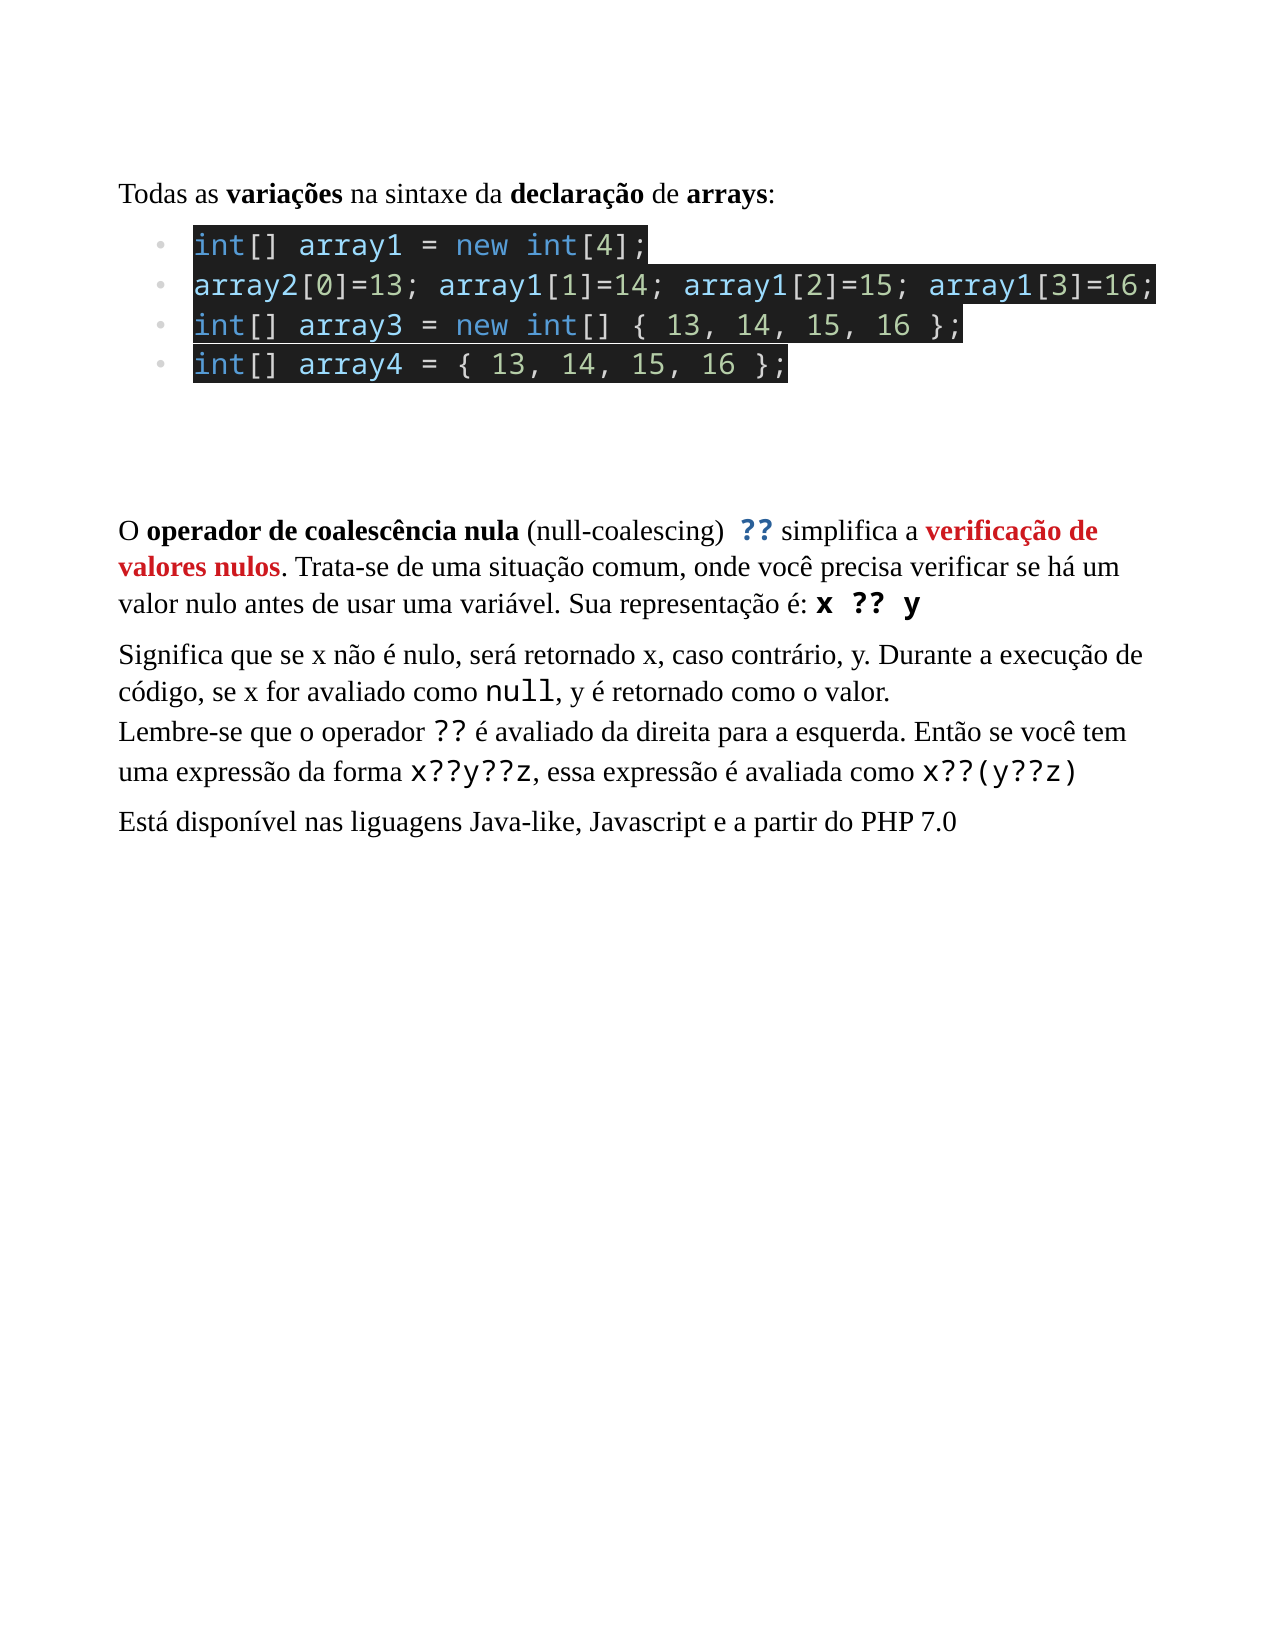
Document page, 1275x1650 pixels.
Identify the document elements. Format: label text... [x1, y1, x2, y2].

list int[] array1 = new int[4]; [156, 224, 1157, 264]
text Está disponível nas liguagens Java-like, Javascript e a partir do PHP 7.0 [118, 804, 1157, 838]
list int[] array3 = new int[] { 13, 14, 15, 16 }; [156, 304, 1157, 343]
text O operador de coalescência nula (null-coalescing) ?? simplifica a verificação de valores nulos. Trata-se de uma situação comum, onde você precisa verificar se há um valor nulo antes de usar uma variável. Sua representação é: x ?? y [118, 509, 1157, 622]
text Significa que se x não é nulo, será retornado x, caso contrário, y. Durante a execução de código, se x for avaliado como null, y é retornado como o valor. Lembre-se que o operador ?? é avaliado da direita para a esquerda. Então se você tem uma expressão da forma x??y??z, essa expressão é avaliada como x??(y??z) [118, 637, 1157, 790]
text Todas as variações na sintaxe da declaração de arrays: [118, 176, 1157, 210]
list array2[0]=13; array1[1]=14; array1[2]=15; array1[3]=16; [156, 264, 1157, 304]
list int[] array4 = { 13, 14, 15, 16 }; [156, 343, 1157, 383]
